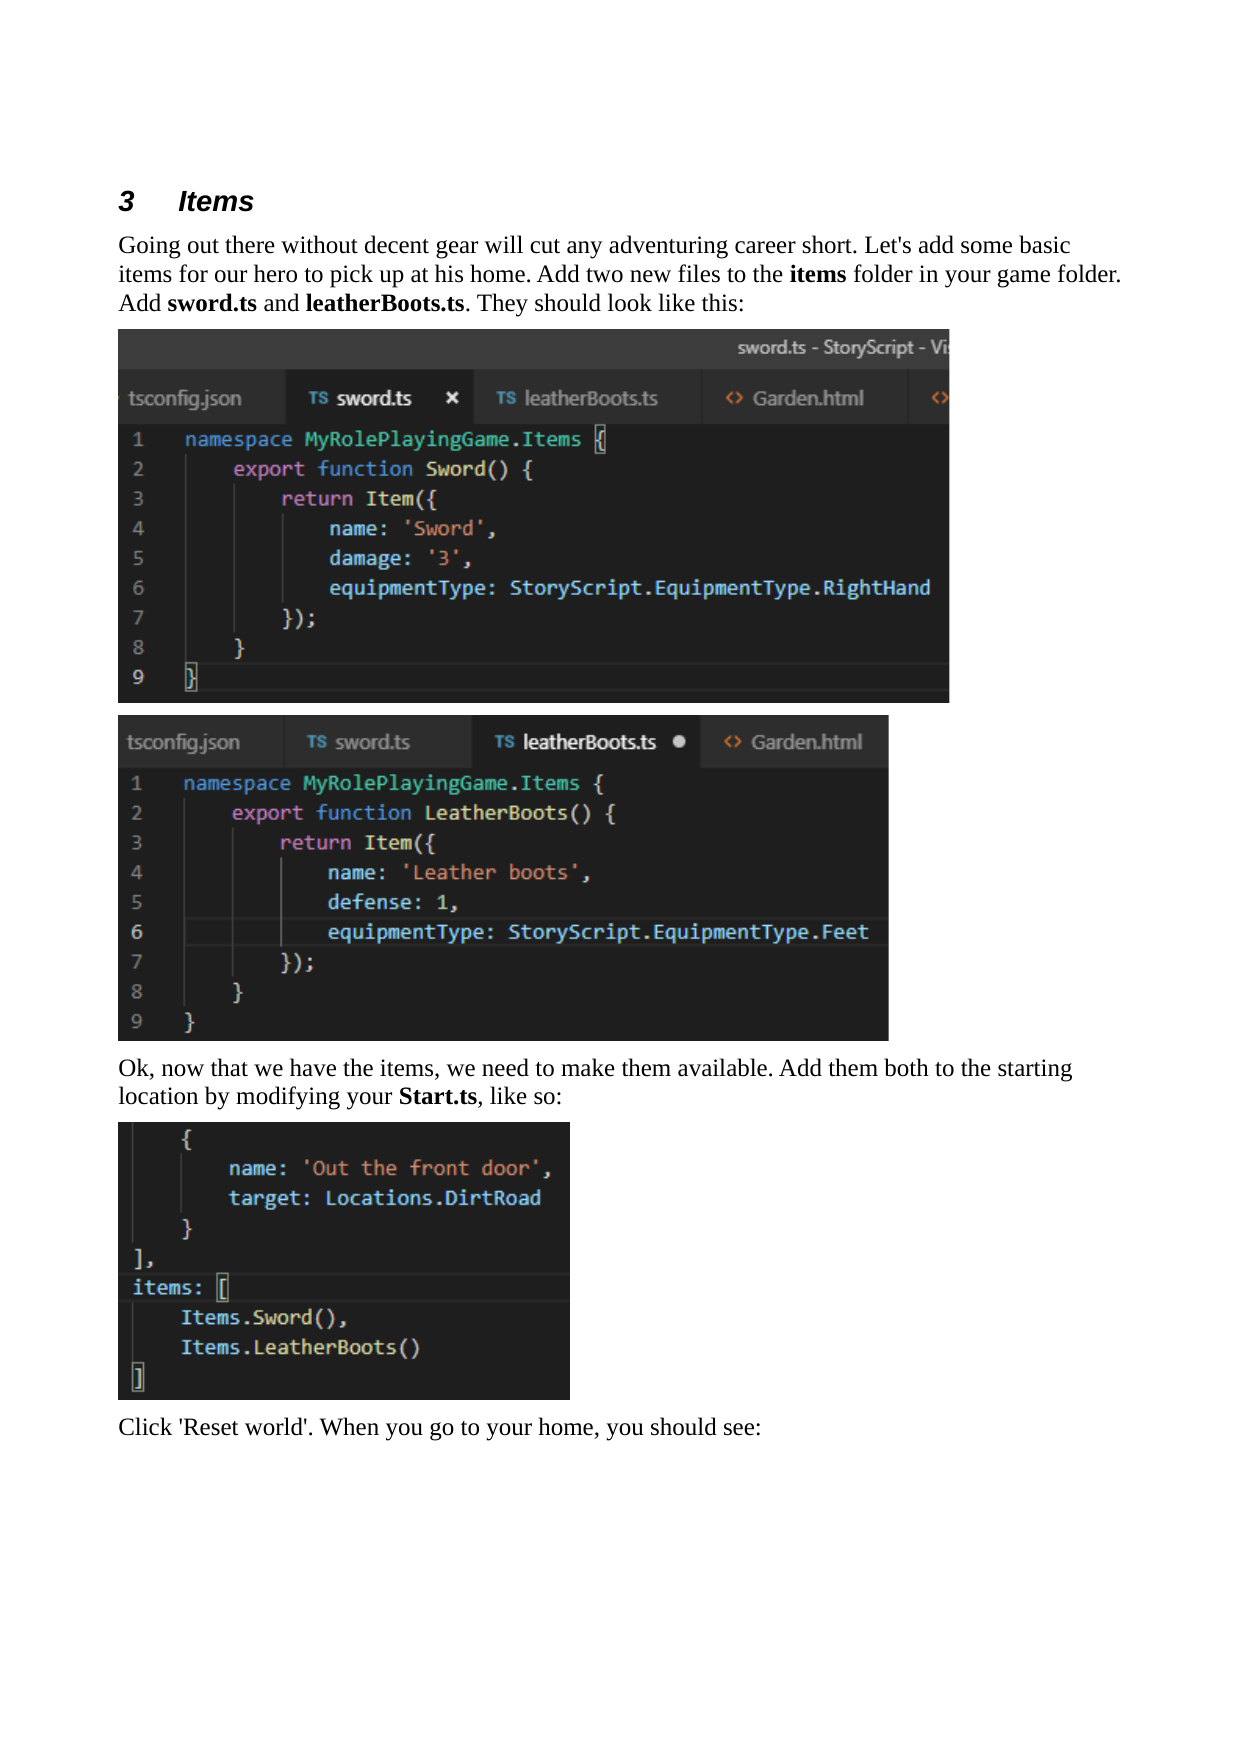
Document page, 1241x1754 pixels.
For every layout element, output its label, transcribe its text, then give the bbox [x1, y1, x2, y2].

subtitle Items [118, 184, 1122, 218]
text Ok, now that we have the items, we need to make them available. Add them both to the starting location by modifying your Start.ts, like so: [118, 1053, 1122, 1110]
text Going out there without decent gear will cut any adventuring career short. Let's add some basic items for our hero to pick up at his home. Add two new files to the items folder in your game folder. Add sword.ts and leatherBoots.ts. They should look like this: [118, 230, 1122, 317]
text Click 'Reset world'. When you go to your home, you should see: [118, 1412, 1122, 1440]
